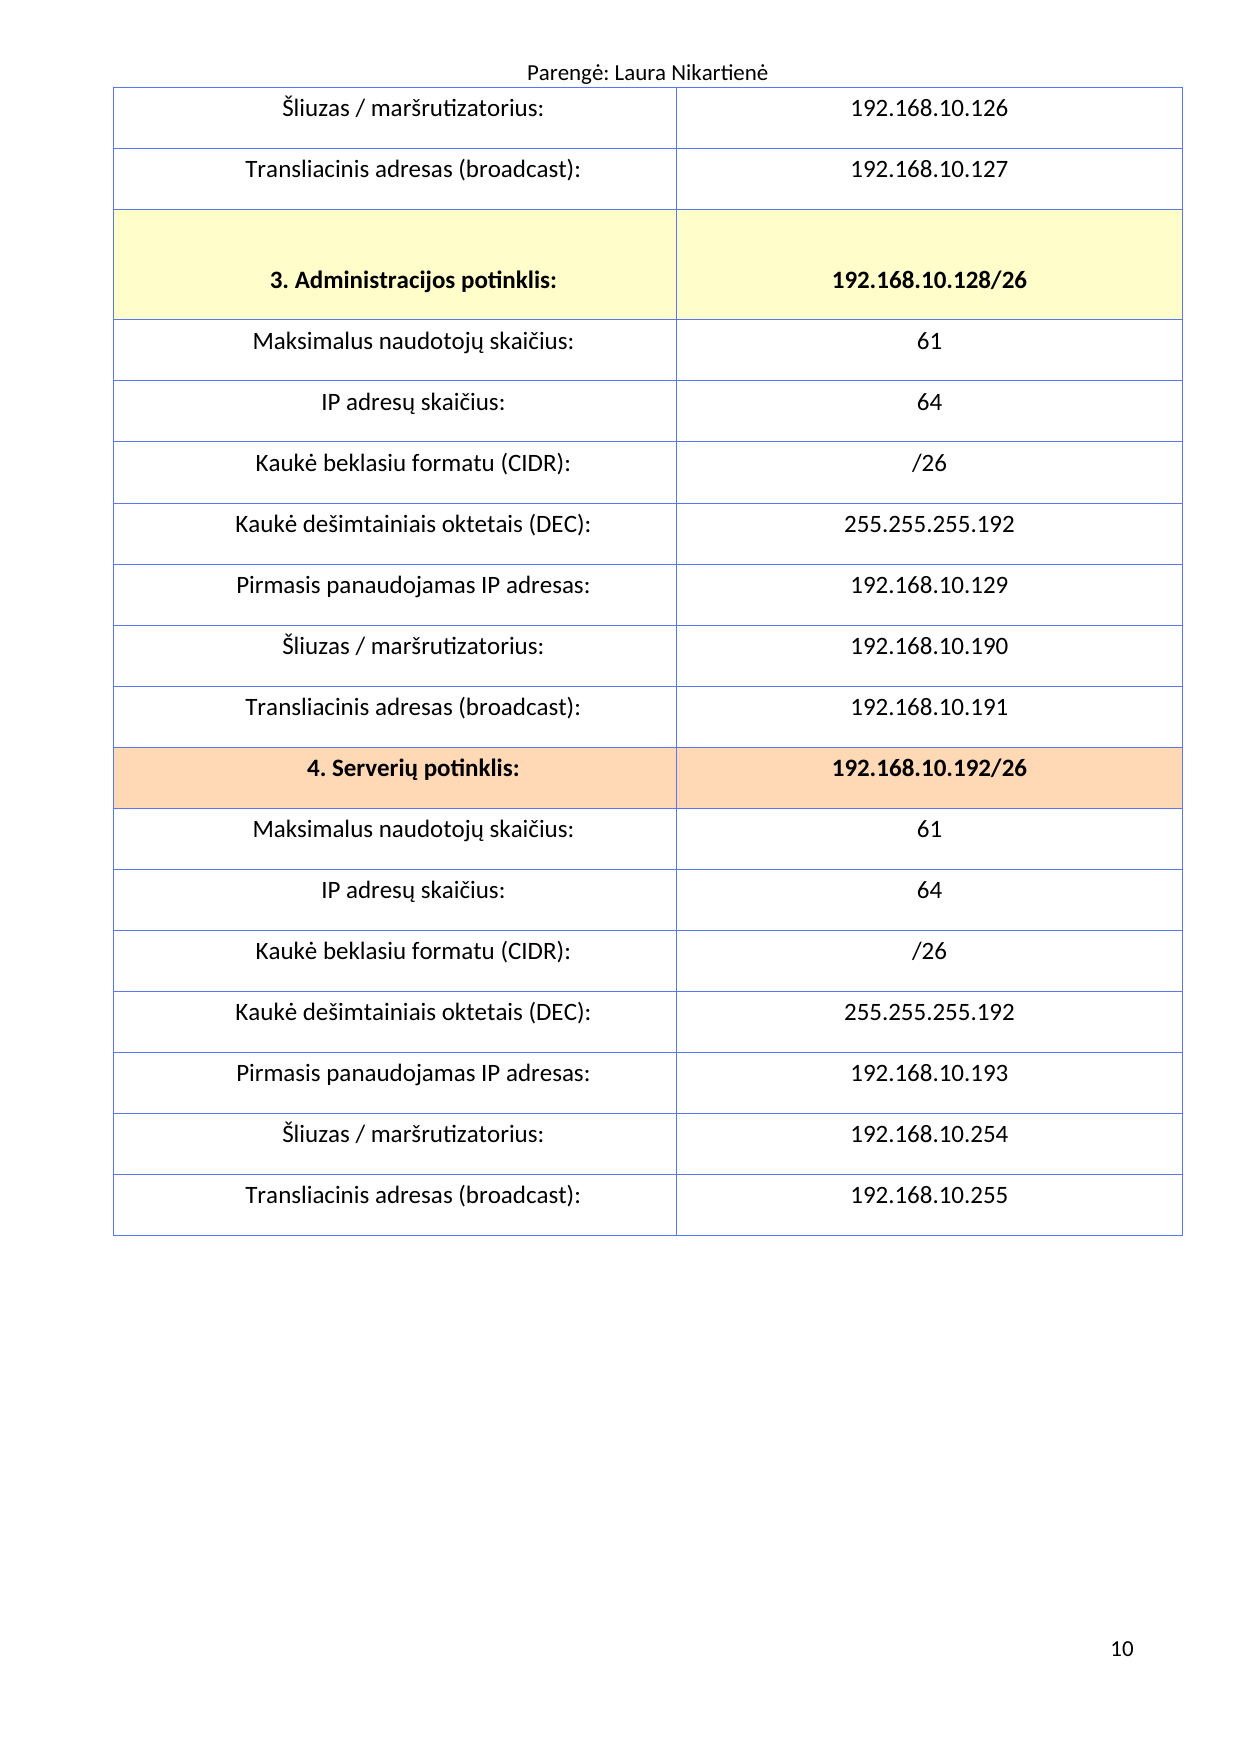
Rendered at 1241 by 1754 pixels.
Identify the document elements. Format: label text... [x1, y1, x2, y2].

table_cell 3. Administracijos potinklis: [114, 210, 676, 319]
table_cell Transliacinis adresas (broadcast): [114, 687, 676, 747]
table_cell 192.168.10.192/26 [677, 748, 1182, 808]
table_cell 255.255.255.192 [677, 504, 1182, 563]
table_cell Kaukė dešimtainiais oktetais (DEC): [114, 992, 676, 1052]
table_cell Šliuzas / maršrutizatorius: [114, 88, 676, 148]
table_cell 255.255.255.192 [677, 992, 1182, 1052]
table_cell 192.168.10.190 [677, 626, 1182, 686]
table_cell Maksimalus naudotojų skaičius: [114, 320, 676, 380]
table_cell Transliacinis adresas (broadcast): [114, 1175, 676, 1235]
table_cell Kaukė beklasiu formatu (CIDR): [114, 442, 676, 502]
table_cell Maksimalus naudotojų skaičius: [114, 809, 676, 869]
table_cell 192.168.10.129 [677, 565, 1182, 624]
table_cell 192.168.10.126 [677, 88, 1182, 148]
table_cell Šliuzas / maršrutizatorius: [114, 1114, 676, 1174]
table_cell 192.168.10.128/26 [677, 210, 1182, 319]
table_cell 4. Serverių potinklis: [114, 748, 676, 808]
table_cell 64 [677, 381, 1182, 441]
table_cell 192.168.10.255 [677, 1175, 1182, 1235]
table_cell Pirmasis panaudojamas IP adresas: [114, 565, 676, 624]
table_cell /26 [677, 931, 1182, 991]
table_cell 64 [677, 870, 1182, 930]
table_cell 61 [677, 809, 1182, 869]
table_cell 61 [677, 320, 1182, 380]
table_cell Transliacinis adresas (broadcast): [114, 149, 676, 209]
table_cell Šliuzas / maršrutizatorius: [114, 626, 676, 686]
table_cell Kaukė beklasiu formatu (CIDR): [114, 931, 676, 991]
table_cell IP adresų skaičius: [114, 870, 676, 930]
table_cell IP adresų skaičius: [114, 381, 676, 441]
table_cell 192.168.10.193 [677, 1053, 1182, 1113]
table_cell 192.168.10.254 [677, 1114, 1182, 1174]
table_cell 192.168.10.127 [677, 149, 1182, 209]
table_cell Kaukė dešimtainiais oktetais (DEC): [114, 504, 676, 563]
table_cell Pirmasis panaudojamas IP adresas: [114, 1053, 676, 1113]
table_cell /26 [677, 442, 1182, 502]
table_cell 192.168.10.191 [677, 687, 1182, 747]
